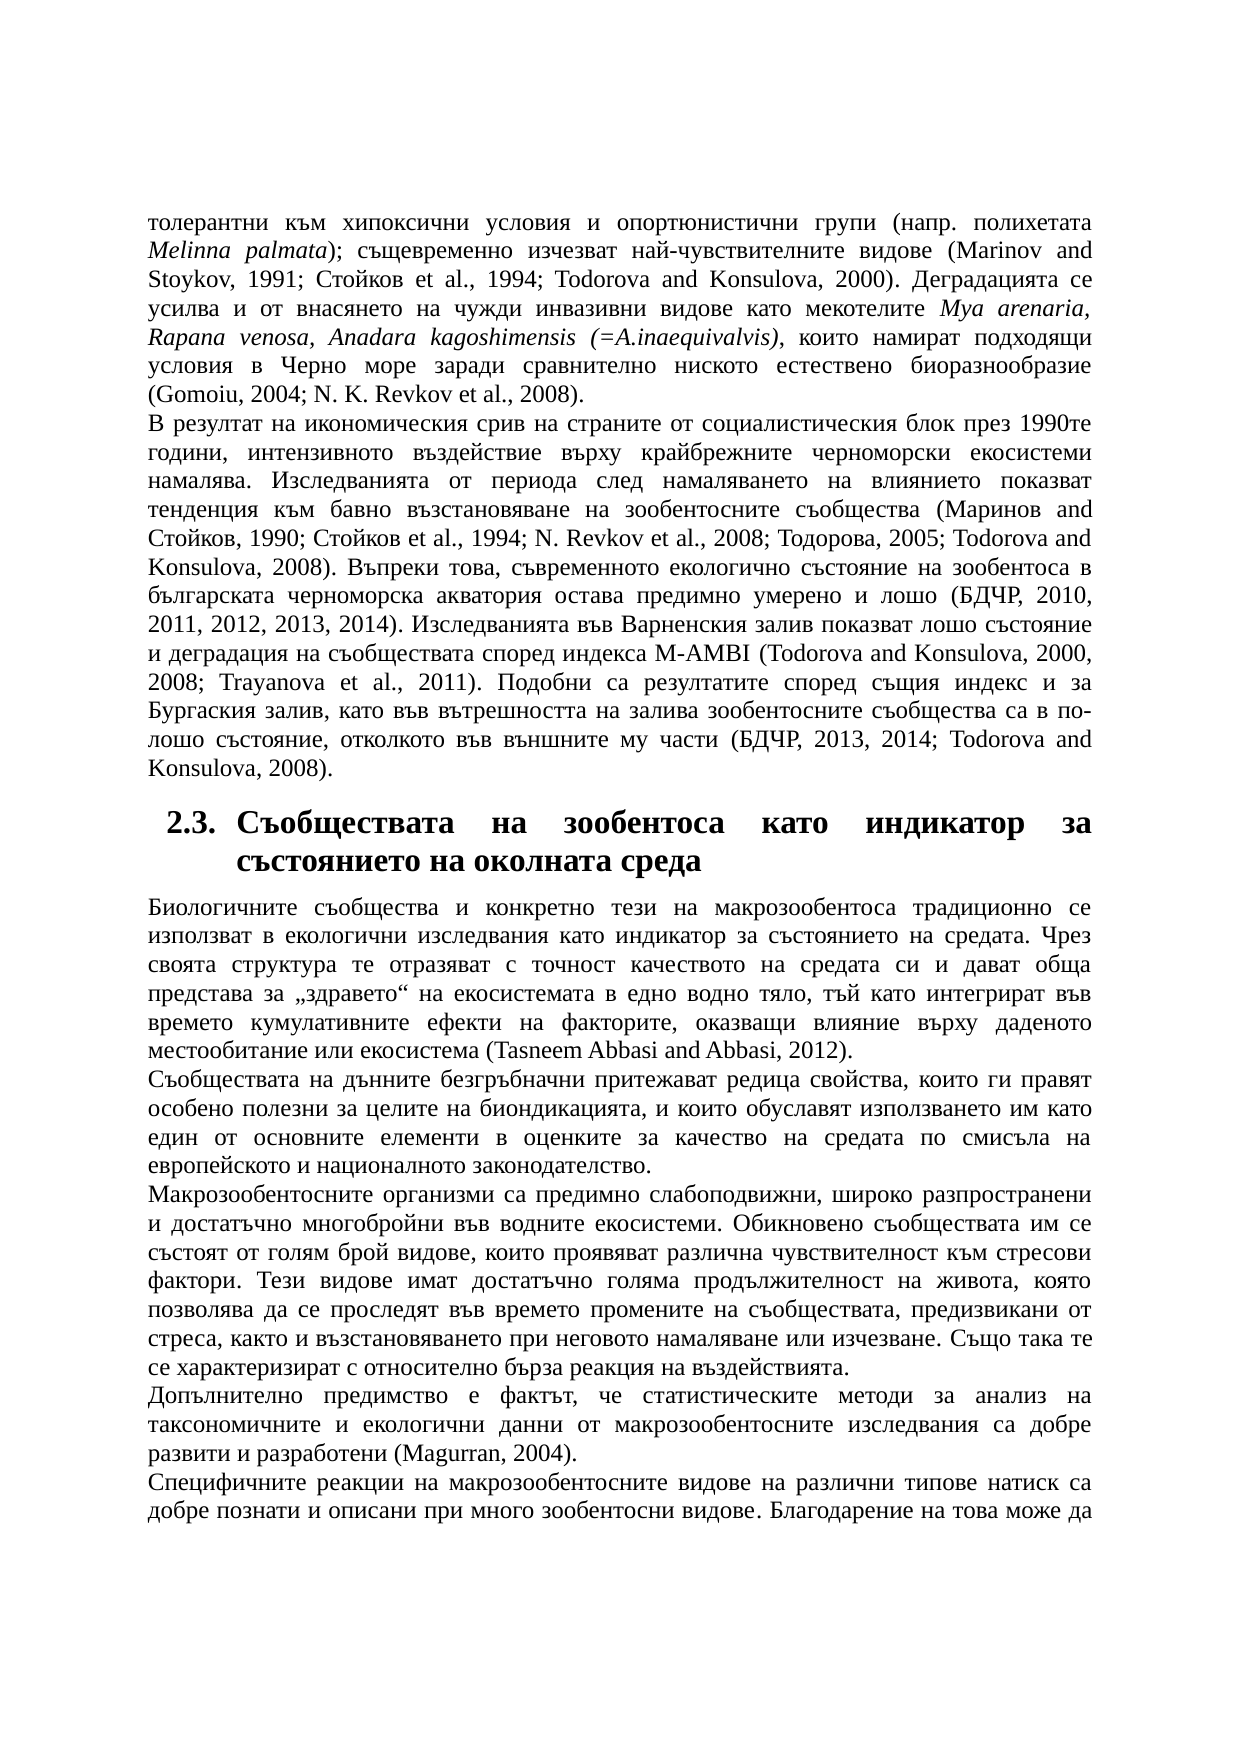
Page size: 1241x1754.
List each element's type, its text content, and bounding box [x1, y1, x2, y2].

text В резултат на икономическия срив на страните от социалистическия блок през 1990те години, интензивното въздействие върху крайбрежните черноморски екосистеми намалява. Изследванията от периода след намаляването на влиянието показват тенденция към бавно възстановяване на зообентосните съобщества (Маринов and Стойков, 1990; Стойков et al., 1994; N. Revkov et al., 2008; Тодорова, 2005; Todorova and Konsulova, 2008). Въпреки това, съвременното екологично състояние на зообентоса в българската черноморска акватория остава предимно умерено и лошо (БДЧР, 2010, 2011, 2012, 2013, 2014). Изследванията във Варненския залив показват лошо състояние и деградация на съобществата според индекса M-AMBI (Todorova and Konsulova, 2000, 2008; Trayanova et al., 2011). Подобни са резултатите според същия индекс и за Бургаския залив, като във вътрешността на залива зообентосните съобщества са в по-лошо състояние, отколкото във външните му части (БДЧР, 2013, 2014; Todorova and Konsulova, 2008). [148, 408, 1093, 782]
text Специфичните реакции на макрозообентосните видове на различни типове натиск са добре познати и описани при много зообентосни видове. Благодарение на това може да [148, 1467, 1093, 1524]
subtitle Съобществата на зообентоса като индикатор за състоянието на околната среда [224, 802, 1093, 879]
text Биологичните съобщества и конкретно тези на макрозообентоса традиционно се използват в екологични изследвания като индикатор за състоянието на средата. Чрез своята структура те отразяват с точност качеството на средата си и дават обща представа за „здравето“ на екосистемата в едно водно тяло, тъй като интегрират във времето кумулативните ефекти на факторите, оказващи влияние върху даденото местообитание или екосистема (Tasneem Abbasi and Abbasi, 2012). [148, 892, 1093, 1064]
text Макрозообентосните организми са предимно слабоподвижни, широко разпространени и достатъчно многобройни във водните екосистеми. Обикновено съобществата им се състоят от голям брой видове, които проявяват различна чувствителност към стресови фактори. Тези видове имат достатъчно голяма продължителност на живота, която позволява да се проследят във времето промените на съобществата, предизвикани от стреса, както и възстановяването при неговото намаляване или изчезване. Също така те се характеризират с относително бърза реакция на въздействията. [148, 1179, 1093, 1380]
text Допълнително предимство е фактът, че статистическите методи за анализ на таксономичните и екологични данни от макрозообентосните изследвания са добре развити и разработени (Magurran, 2004). [148, 1380, 1093, 1467]
text толерантни към хипоксични условия и опортюнистични групи (напр. полихетата Melinna palmatа); същевременно изчезват най-чувствителните видове (Marinov and Stoykov, 1991; Стойков et al., 1994; Todorova and Konsulova, 2000). Деградацията се усилва и от внасянето на чужди инвазивни видове като мекотелите Mya arenaria, Rapana venosa, Anadara kagoshimensis (=A.inaequivalvis), които намират подходящи условия в Черно море заради сравнително ниското естествено биоразнообразие (Gomoiu, 2004; N. K. Revkov et al., 2008). [148, 207, 1093, 408]
text Съобществата на дънните безгръбначни притежават редица свойства, които ги правят особено полезни за целите на биондикацията, и които обуславят използването им като един от основните елементи в оценките за качество на средата по смисъла на европейското и националното законодателство. [148, 1064, 1093, 1179]
